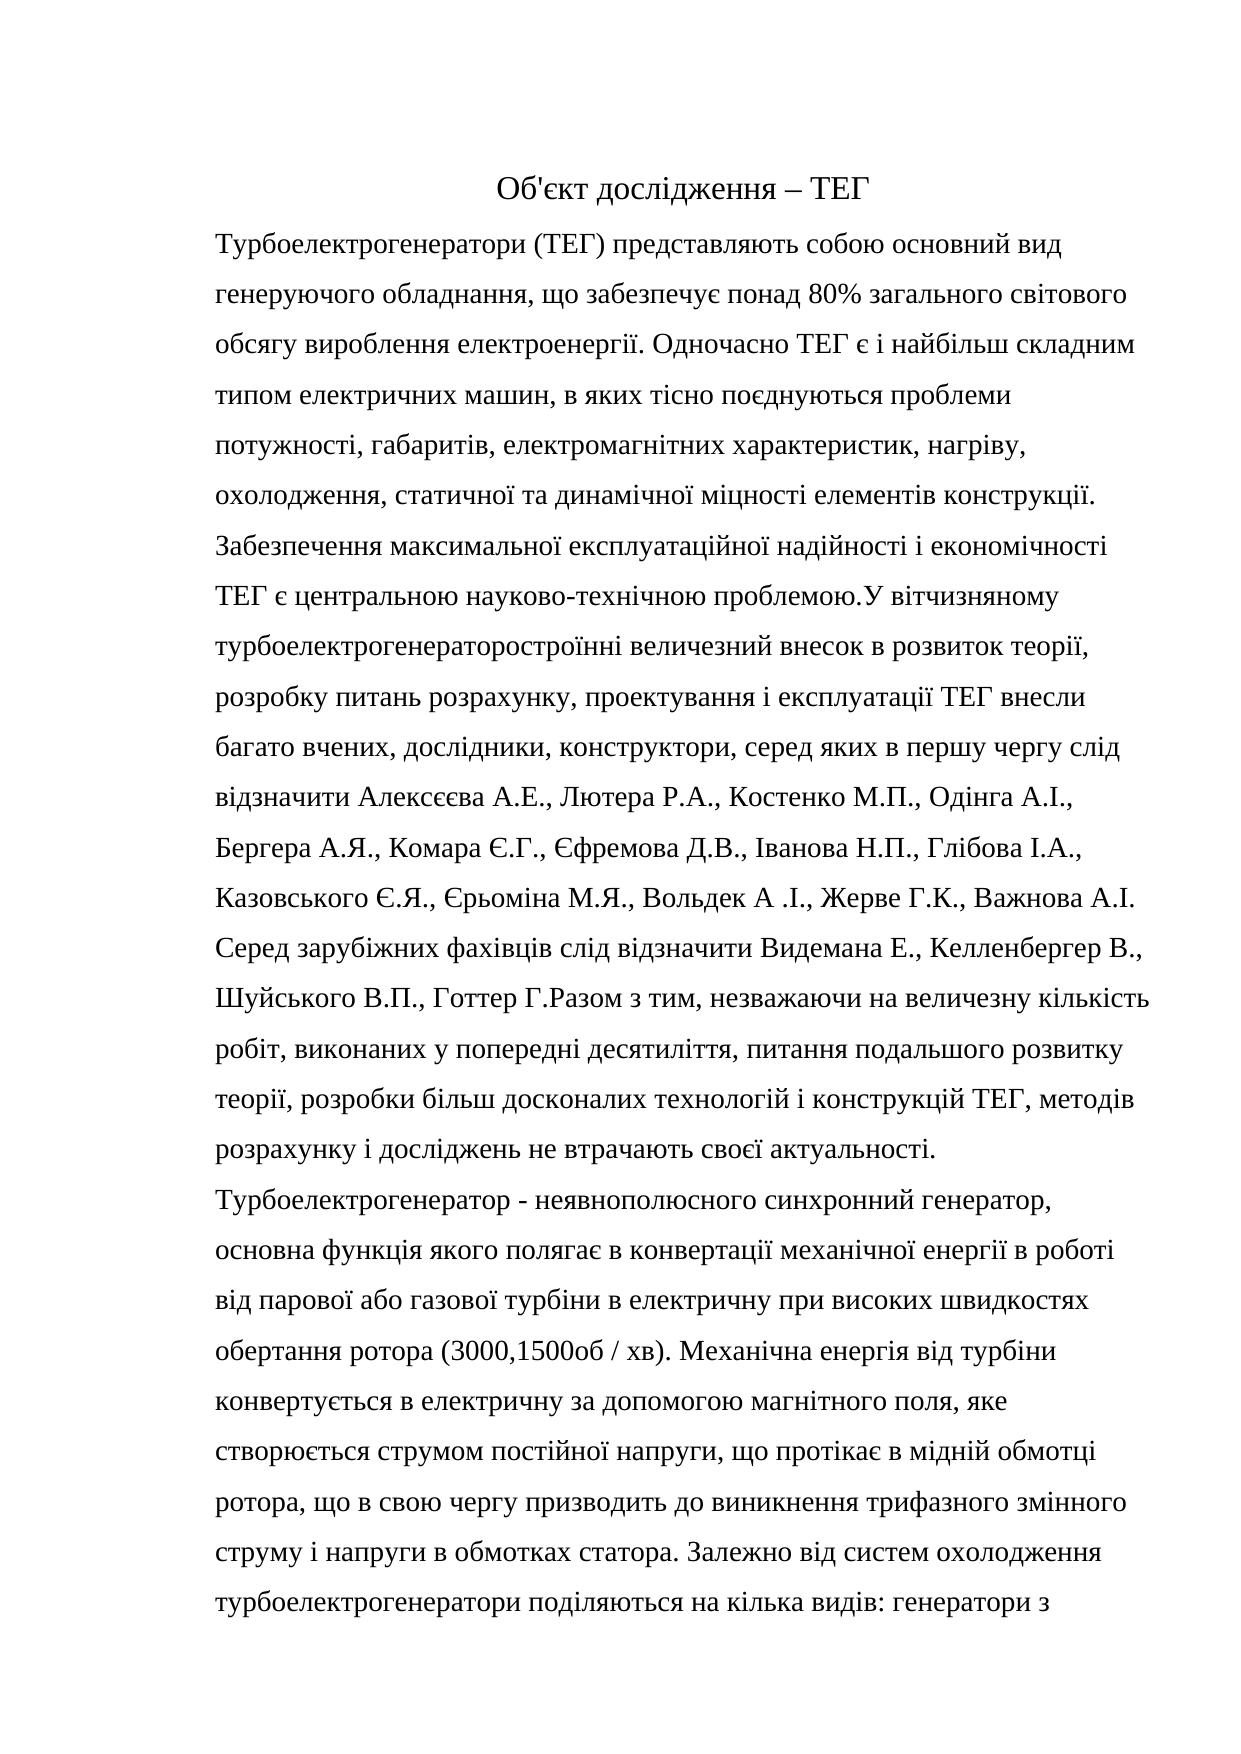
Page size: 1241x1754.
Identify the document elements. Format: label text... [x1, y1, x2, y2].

text Турбоелектрогенератори (ТЕГ) представляють собою основний вид генеруючого обладнання, що забезпечує понад 80% загального світового обсягу вироблення електроенергії. Одночасно ТЕГ є і найбільш складним типом електричних машин, в яких тісно поєднуються проблеми потужності, габаритів, електромагнітних характеристик, нагріву, охолодження, статичної та динамічної міцності елементів конструкції. Забезпечення максимальної експлуатаційної надійності і економічності ТЕГ є центральною науково-технічною проблемою.У вітчизняному турбоелектрогенераторостроїнні величезний внесок в розвиток теорії, розробку питань розрахунку, проектування і експлуатації ТЕГ внесли багато вчених, дослідники, конструктори, серед яких в першу чергу слід відзначити Алексєєва А.Е., Лютера Р.А., Костенко М.П., Одінга А.І., Бергера А.Я., Комара Є.Г., Єфремова Д.В., Іванова Н.П., Глібова І.А., Казовського Є.Я., Єрьоміна М.Я., Вольдек А .І., Жерве Г.К., Важнова А.І. Серед зарубіжних фахівців слід відзначити Видемана Е., Келленбергер В., Шуйського В.П., Готтер Г.Разом з тим, незважаючи на величезну кількість робіт, виконаних у попередні десятиліття, питання подальшого розвитку теорії, розробки більш досконалих технологій і конструкцій ТЕГ, методів розрахунку і досліджень не втрачають своєї актуальності. Турбоелектрогенератор - неявнополюсного синхронний генератор, основна функція якого полягає в конвертації механічної енергії в роботі від парової або газової турбіни в електричну при високих швидкостях обертання ротора (3000,1500об / хв). Механічна енергія від турбіни конвертується в електричну за допомогою магнітного поля, яке створюється струмом постійної напруги, що протікає в мідній обмотці ротора, що в свою чергу призводить до виникнення трифазного змінного струму і напруги в обмотках статора. Залежно від систем охолодження турбоелектрогенератори поділяються на кілька видів: генератори з [215, 226, 1152, 1618]
list Об'єкт дослідження – ТЕГ [215, 168, 1152, 207]
